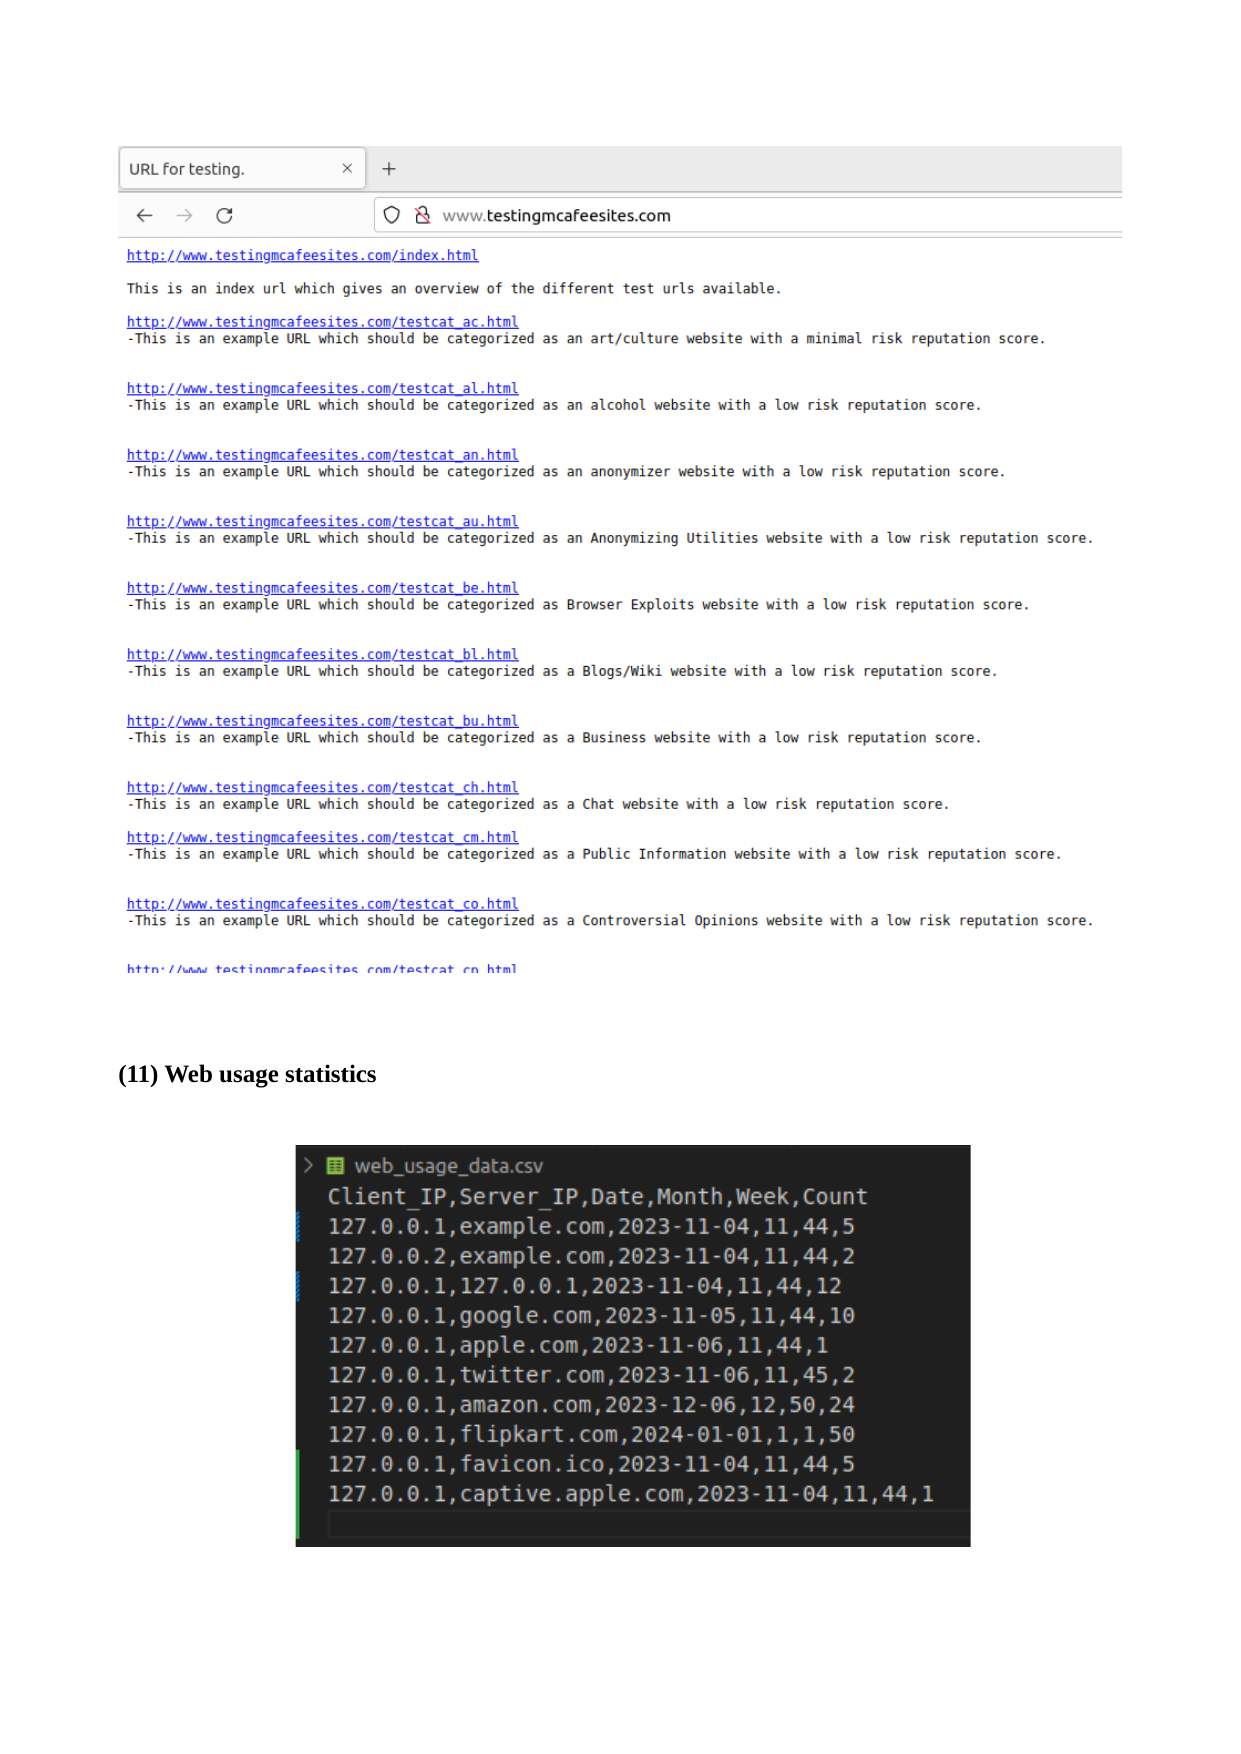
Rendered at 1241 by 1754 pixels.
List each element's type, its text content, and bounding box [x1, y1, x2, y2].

text (11) Web usage statistics [118, 1059, 1122, 1088]
picture [118, 146, 1123, 973]
picture [295, 1145, 971, 1547]
